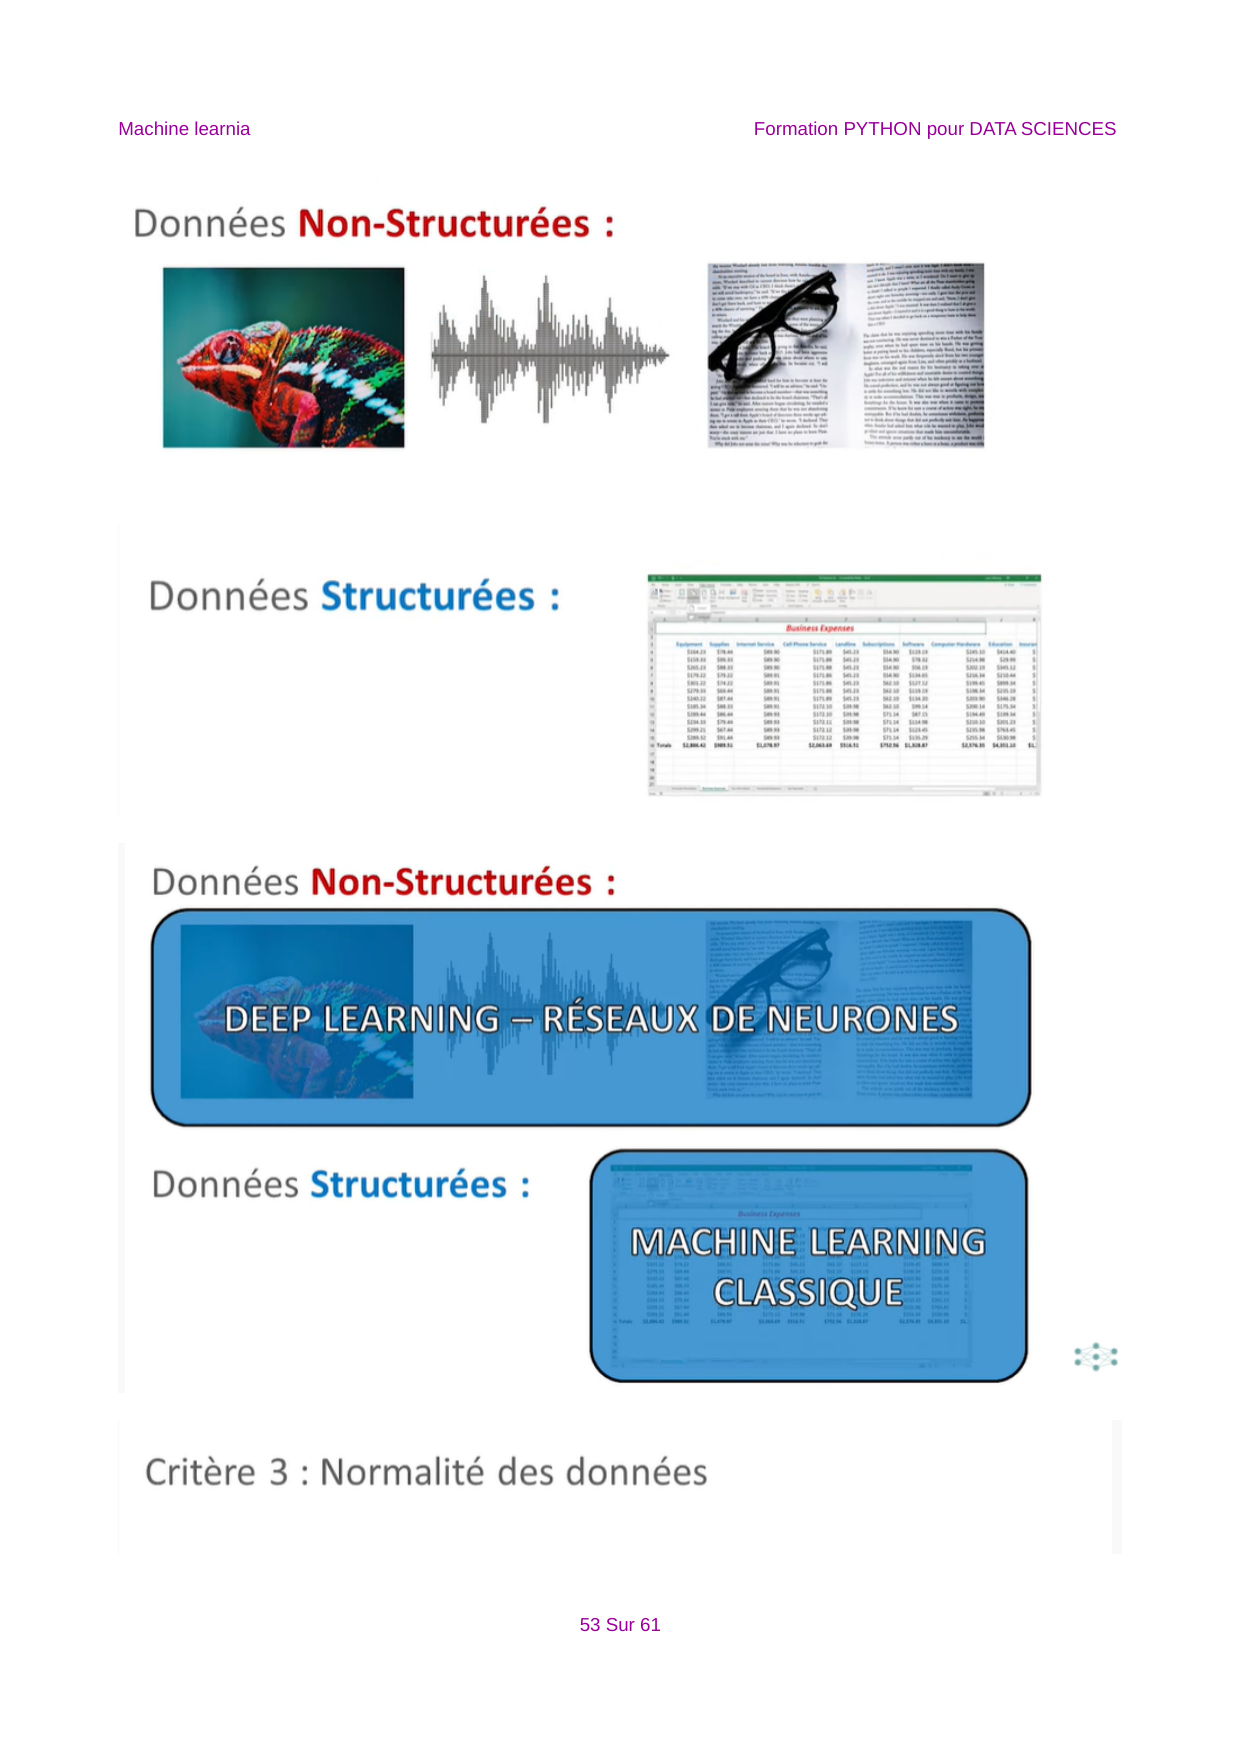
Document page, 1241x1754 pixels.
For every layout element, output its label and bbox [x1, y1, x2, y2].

picture [118, 843, 1122, 1393]
picture [118, 525, 1122, 816]
picture [118, 169, 1122, 497]
picture [118, 1420, 1122, 1554]
